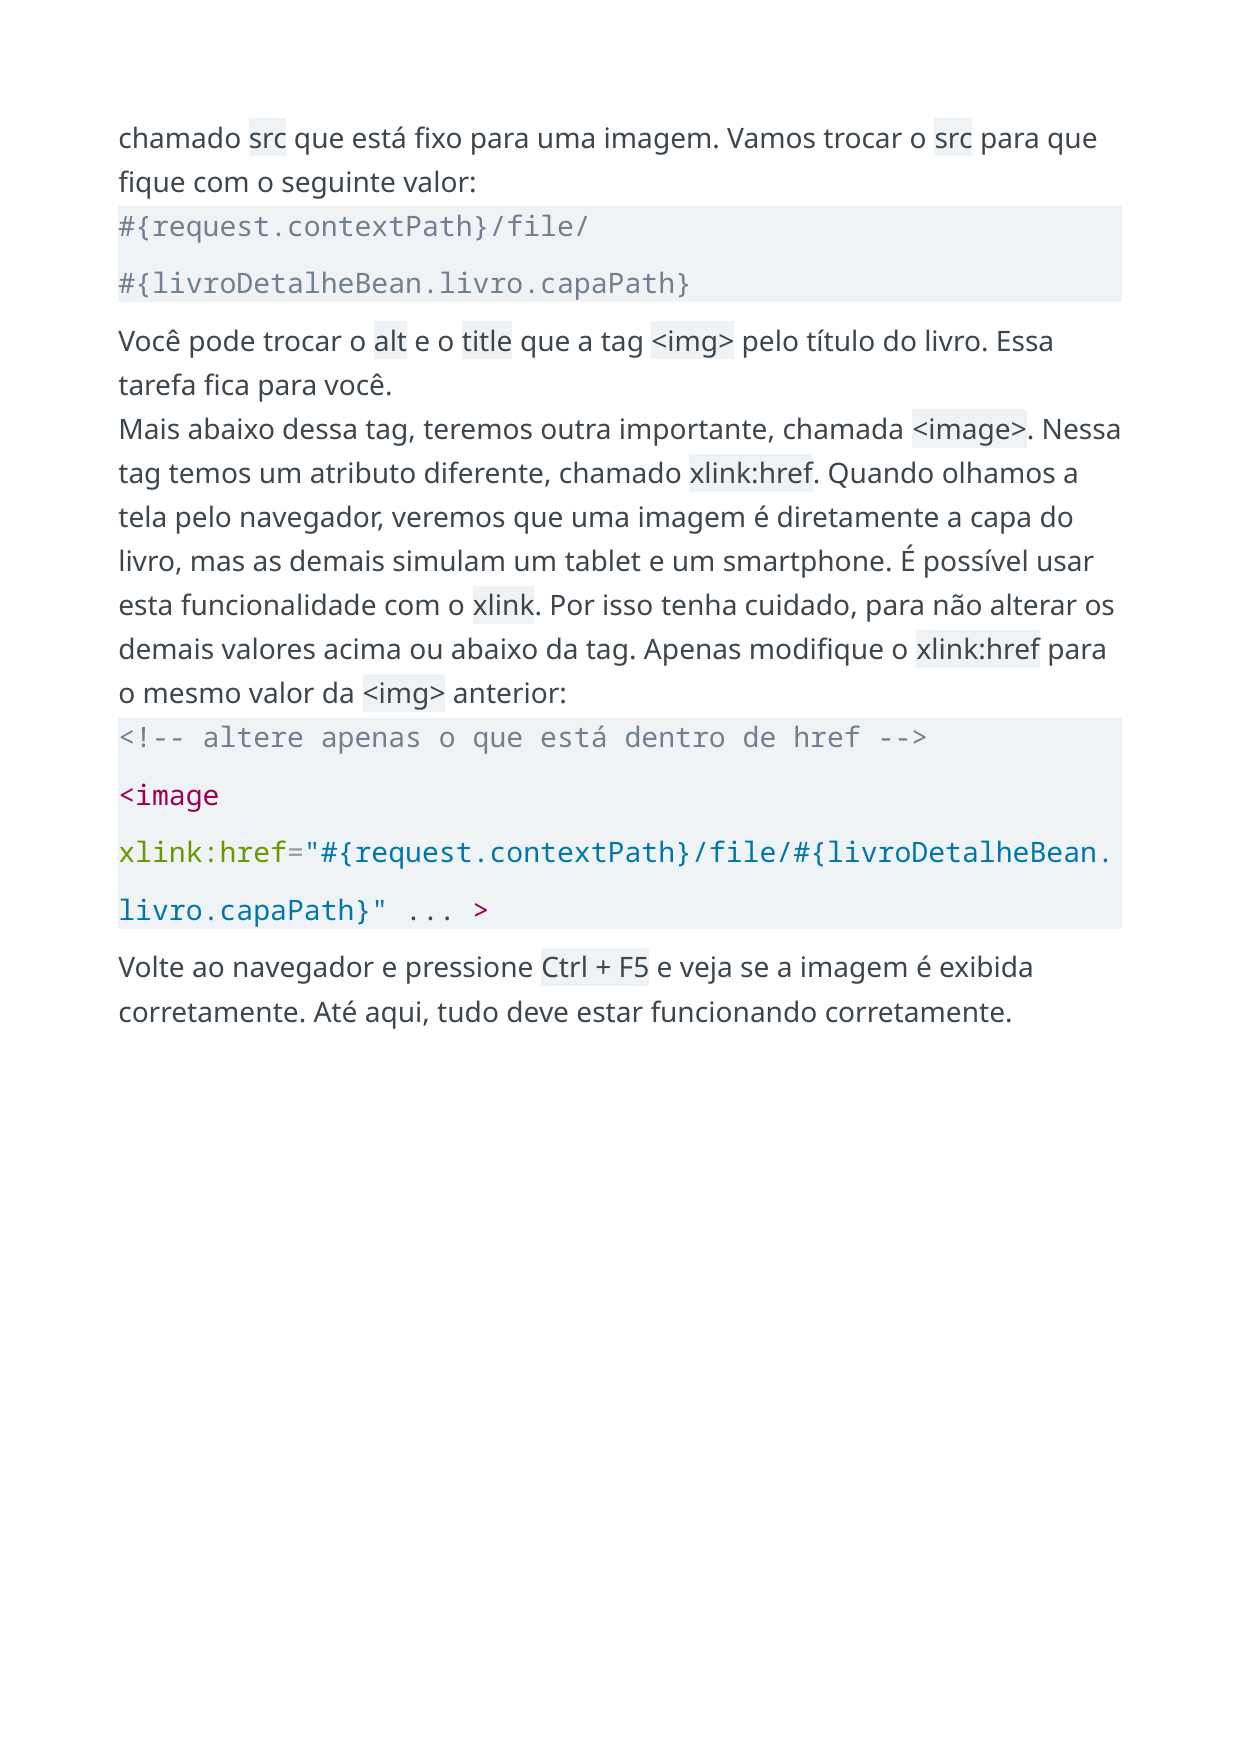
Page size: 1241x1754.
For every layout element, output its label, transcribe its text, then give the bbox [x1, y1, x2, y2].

text <!-- altere apenas o que está dentro de href --> [118, 718, 1122, 756]
text <image xlink:href="#{request.contextPath}/file/#{livroDetalheBean.livro.capaPath}" ... > [118, 775, 1122, 929]
text Volte ao navegador e pressione Ctrl + F5 e veja se a imagem é exibida corretamente. Até aqui, tudo deve estar funcionando corretamente. [118, 948, 1122, 1030]
text chamado src que está fixo para uma imagem. Vamos trocar o src para que fique com o seguinte valor: [118, 118, 1122, 201]
text #{request.contextPath}/file/#{livroDetalheBean.livro.capaPath} [118, 206, 1122, 302]
text Mais abaixo dessa tag, teremos outra importante, chamada <image>. Nessa tag temos um atributo diferente, chamado xlink:href. Quando olhamos a tela pelo navegador, veremos que uma imagem é diretamente a capa do livro, mas as demais simulam um tablet e um smartphone. É possível usar esta funcionalidade com o xlink. Por isso tenha cuidado, para não alterar os demais valores acima ou abaixo da tag. Apenas modifique o xlink:href para o mesmo valor da <img> anterior: [118, 409, 1122, 712]
text Você pode trocar o alt e o title que a tag <img> pelo título do livro. Essa tarefa fica para você. [118, 321, 1122, 404]
